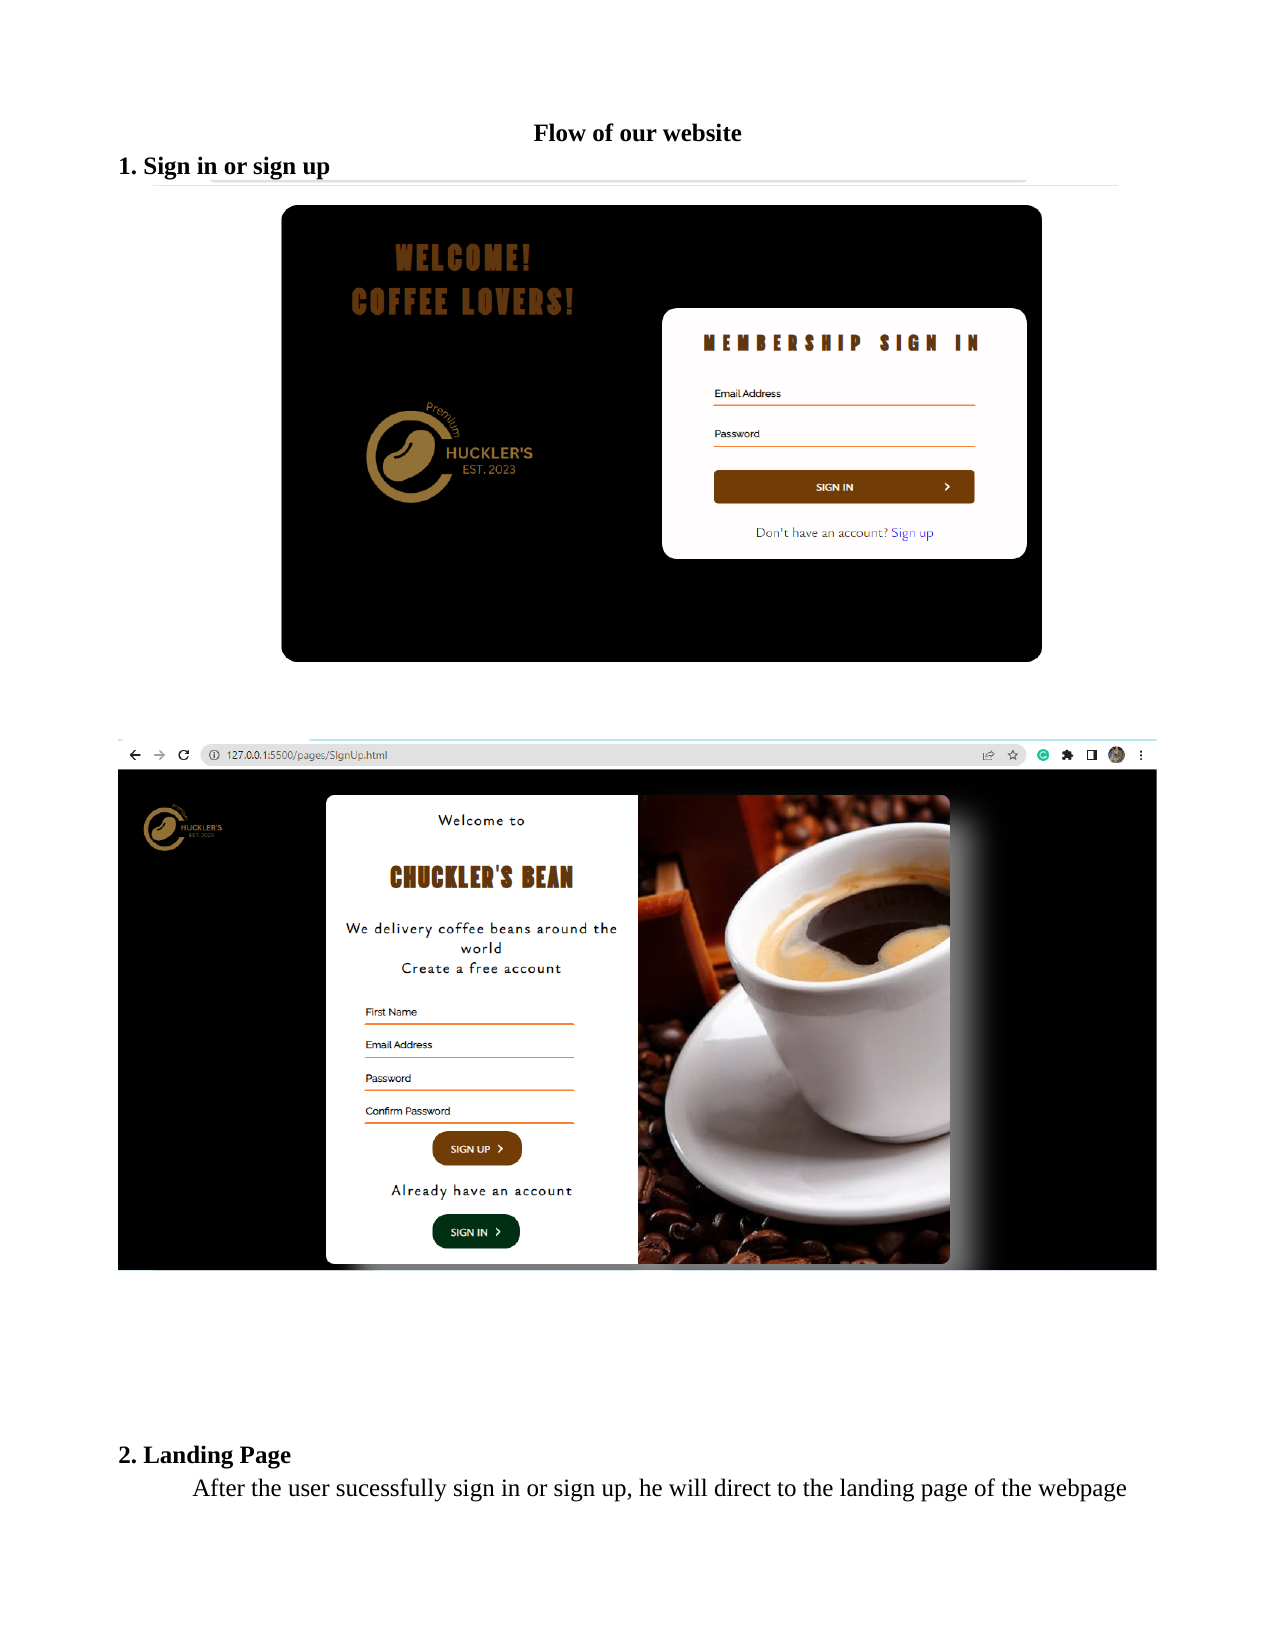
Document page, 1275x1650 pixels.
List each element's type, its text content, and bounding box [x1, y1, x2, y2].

text 2. Landing Page [118, 1440, 1157, 1468]
text 1. Sign in or sign up [118, 151, 1157, 180]
picture [153, 180, 1119, 679]
text After the user sucessfully sign in or sign up, he will direct to the landing page of the webpage [118, 1473, 1157, 1501]
text Flow of our website [118, 118, 1157, 147]
picture [118, 739, 1157, 1271]
